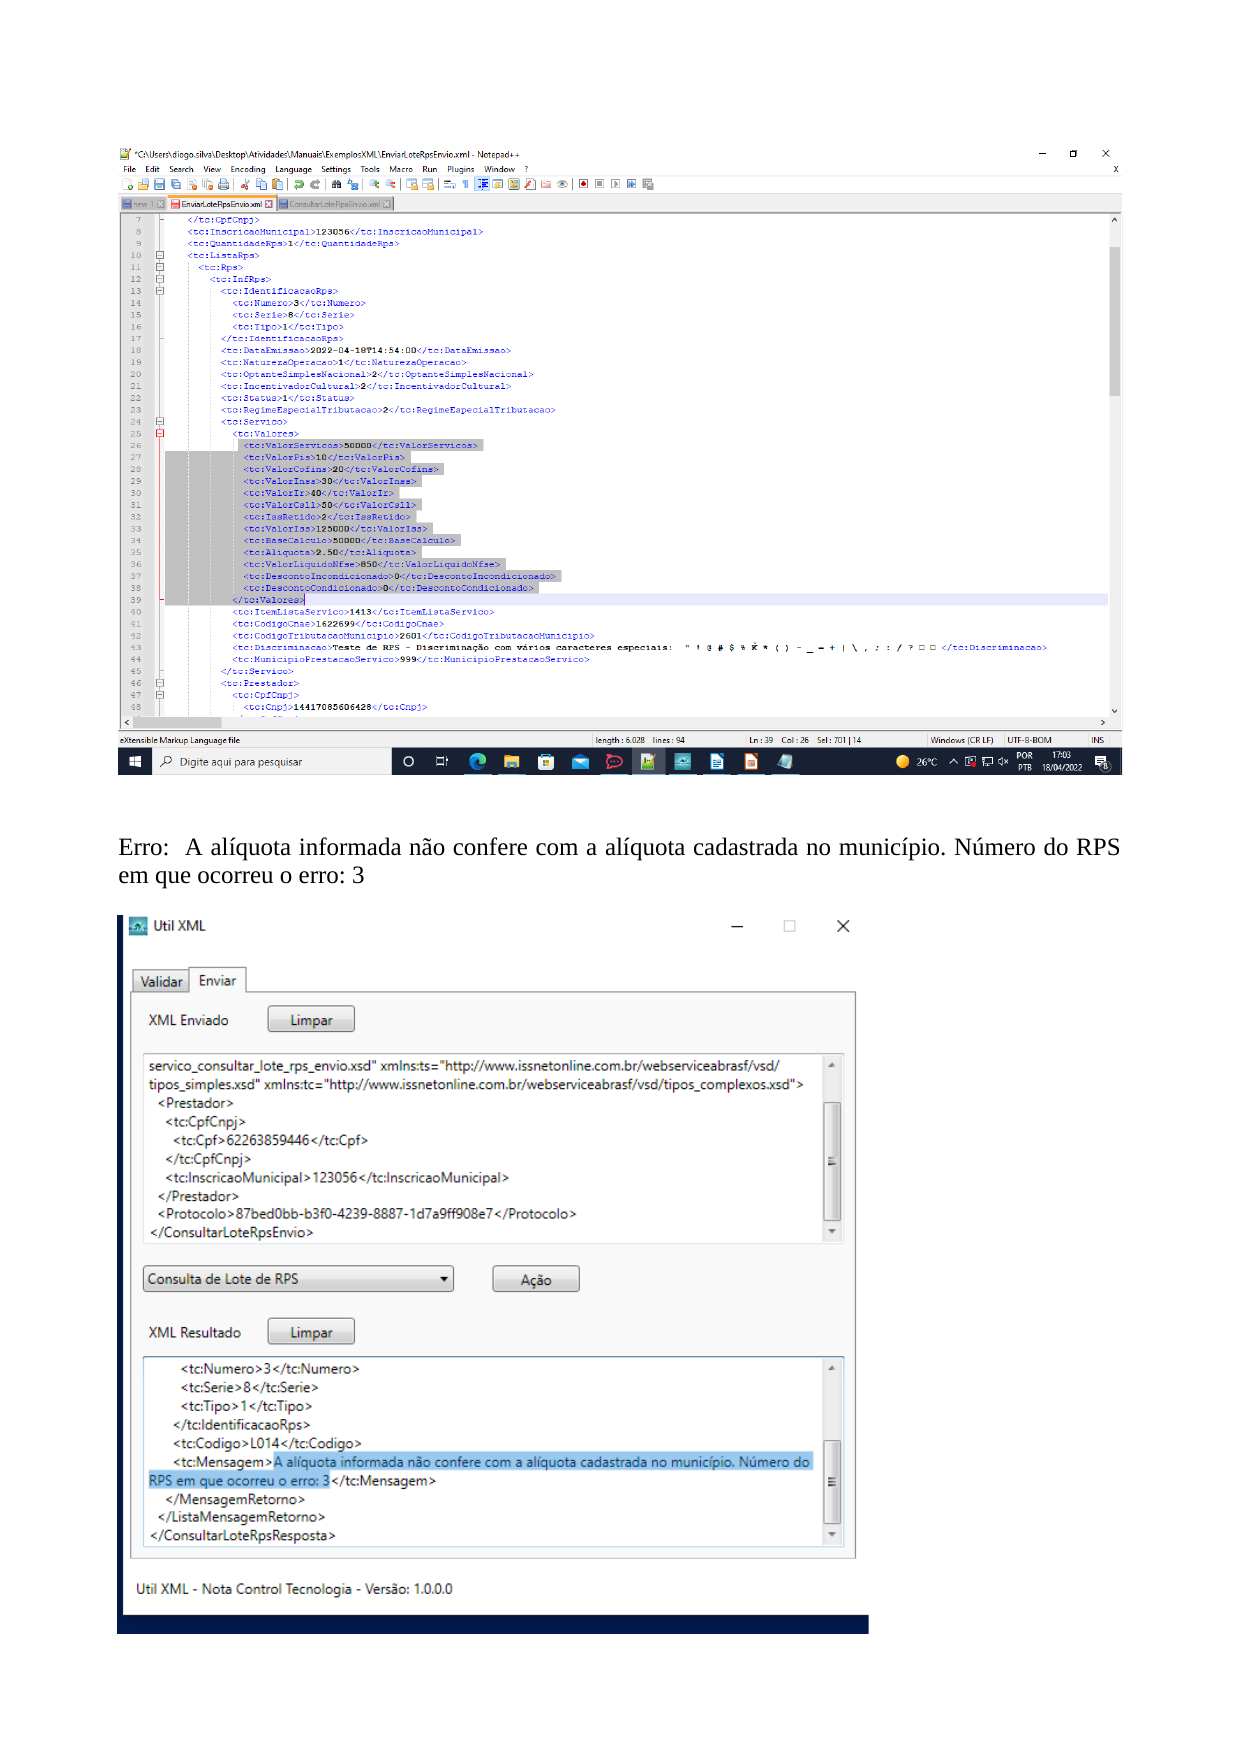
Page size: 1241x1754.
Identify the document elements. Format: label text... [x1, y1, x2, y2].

picture [117, 915, 869, 1634]
list Erro: A alíquota informada não confere com a alíquota cadastrada no município. Número do RPS em que ocorreu o erro: 3 [118, 832, 1122, 889]
picture [118, 146, 1123, 775]
